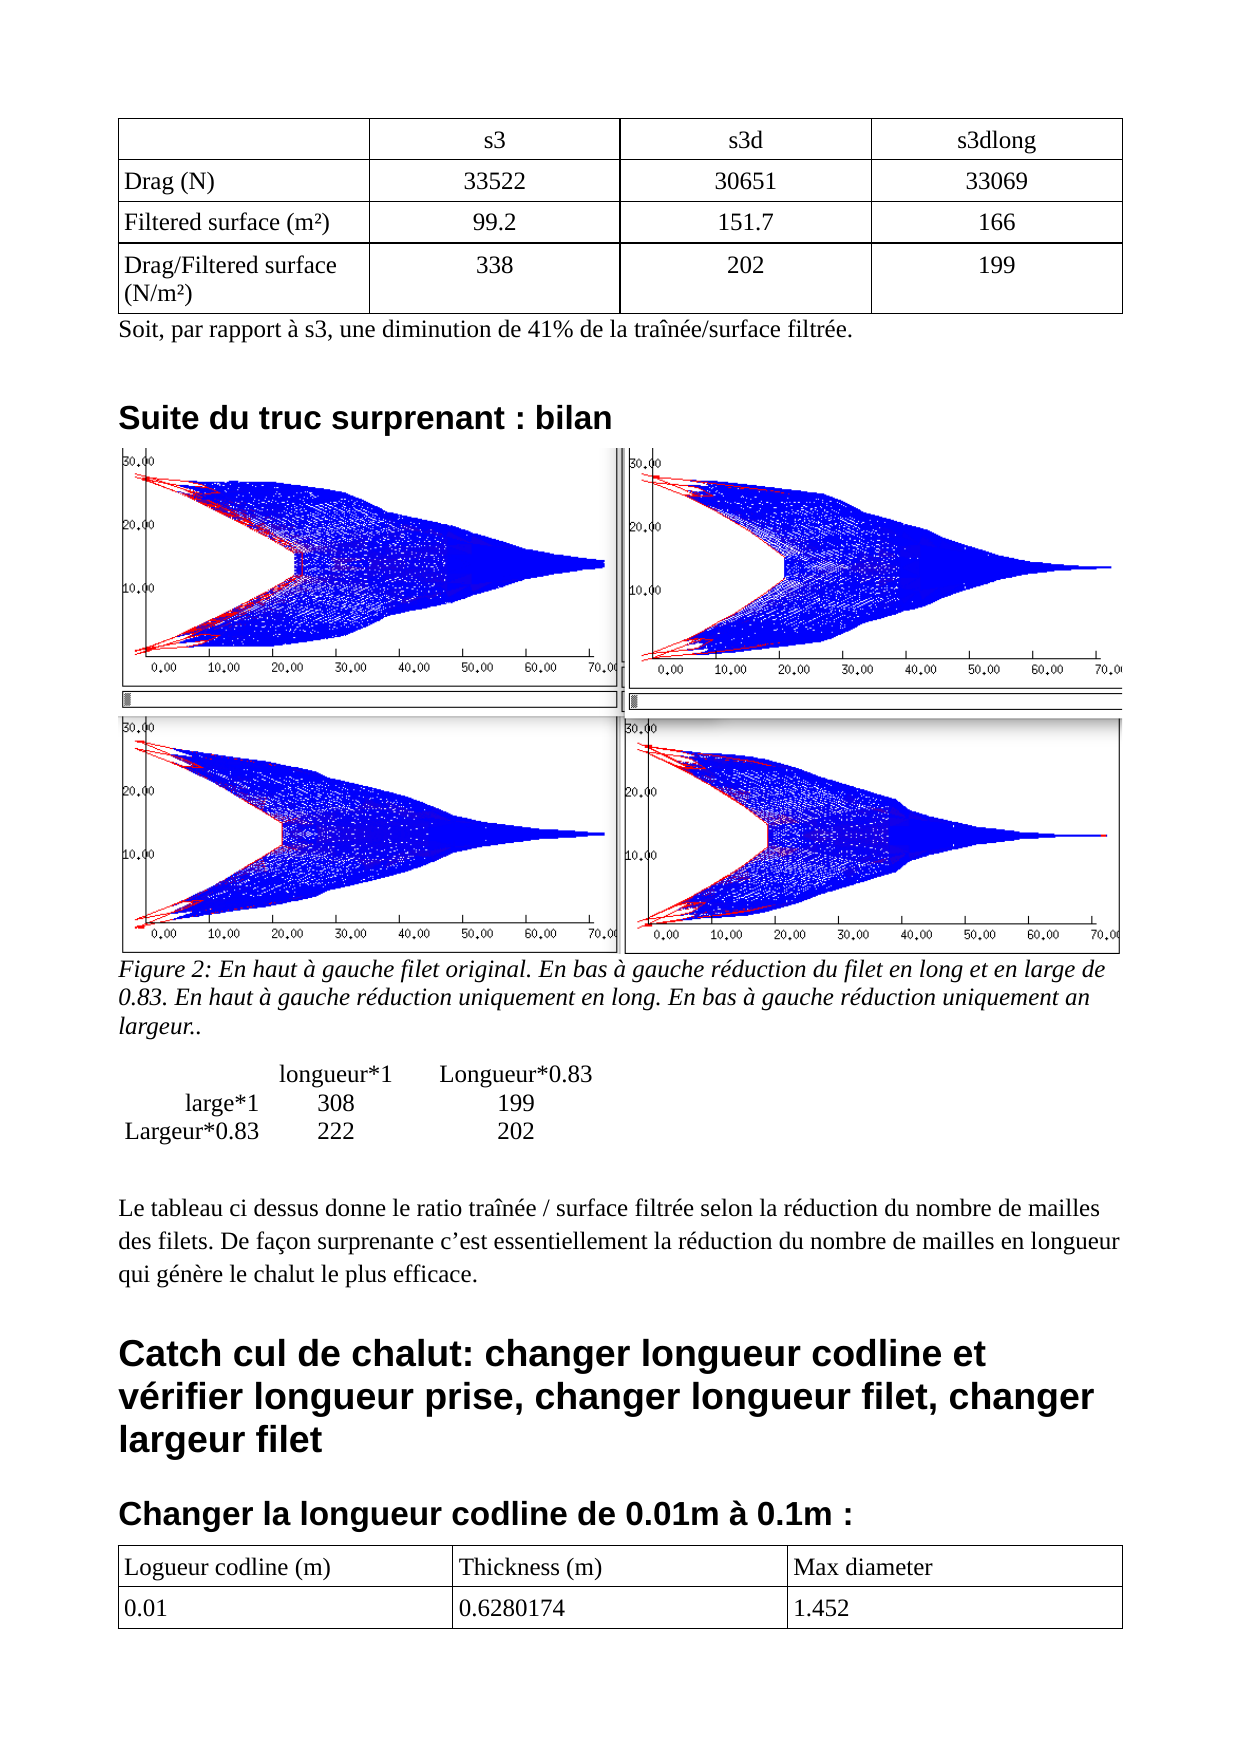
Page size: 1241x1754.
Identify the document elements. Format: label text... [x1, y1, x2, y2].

text Figure 2: En haut à gauche filet original. En bas à gauche réduction du filet en long et en large de 0.83. En haut à gauche réduction uniquement en long. En bas à gauche réduction uniquement an largeur.. [118, 954, 1122, 1040]
table_header 202 [621, 244, 871, 313]
table_cell 166 [872, 202, 1122, 242]
table_header longueur*1 [259, 1059, 412, 1088]
table_header Max diameter [788, 1546, 1122, 1586]
text Soit, par rapport à s3, une diminution de 41% de la traînée/surface filtrée. [118, 314, 1122, 343]
table_cell 1.452 [788, 1587, 1122, 1627]
table_cell 202 [413, 1116, 619, 1145]
table_header s3d [621, 119, 871, 159]
table_cell 151.7 [621, 202, 871, 242]
picture [118, 448, 1123, 954]
table_cell 33069 [872, 160, 1122, 201]
table_header s3dlong [872, 119, 1122, 159]
table_header 199 [872, 244, 1122, 313]
subtitle Changer la longueur codline de 0.01m à 0.1m : [118, 1494, 1122, 1532]
table_cell Drag (N) [119, 160, 369, 201]
table_cell Filtered surface (m²) [119, 202, 369, 242]
table_cell 0.6280174 [453, 1587, 787, 1627]
table_header [119, 119, 369, 159]
table_cell 30651 [621, 160, 871, 201]
table_header [118, 1059, 259, 1088]
table_cell 99.2 [370, 202, 619, 242]
table_cell large*1 [118, 1088, 259, 1116]
subtitle Catch cul de chalut: changer longueur codline et vérifier longueur prise, changer longueur filet, changer largeur filet [118, 1331, 1122, 1461]
table_header s3 [370, 119, 619, 159]
text Le tableau ci dessus donne le ratio traînée / surface filtrée selon la réduction du nombre de mailles des filets. De façon surprenante c’est essentiellement la réduction du nombre de mailles en longueur qui génère le chalut le plus efficace. [118, 1193, 1122, 1287]
subtitle Suite du truc surprenant : bilan [118, 398, 1122, 436]
table_cell 199 [413, 1088, 619, 1116]
table_header 338 [370, 244, 619, 313]
table_cell 308 [259, 1088, 412, 1116]
table_header Longueur*0.83 [413, 1059, 619, 1088]
table_cell 33522 [370, 160, 619, 201]
table_header Drag/Filtered surface (N/m²) [119, 244, 369, 313]
table_header Thickness (m) [453, 1546, 787, 1586]
table_cell Largeur*0.83 [118, 1116, 259, 1145]
table_header Logueur codline (m) [119, 1546, 452, 1586]
table_cell 222 [259, 1116, 412, 1145]
table_cell 0.01 [119, 1587, 452, 1627]
